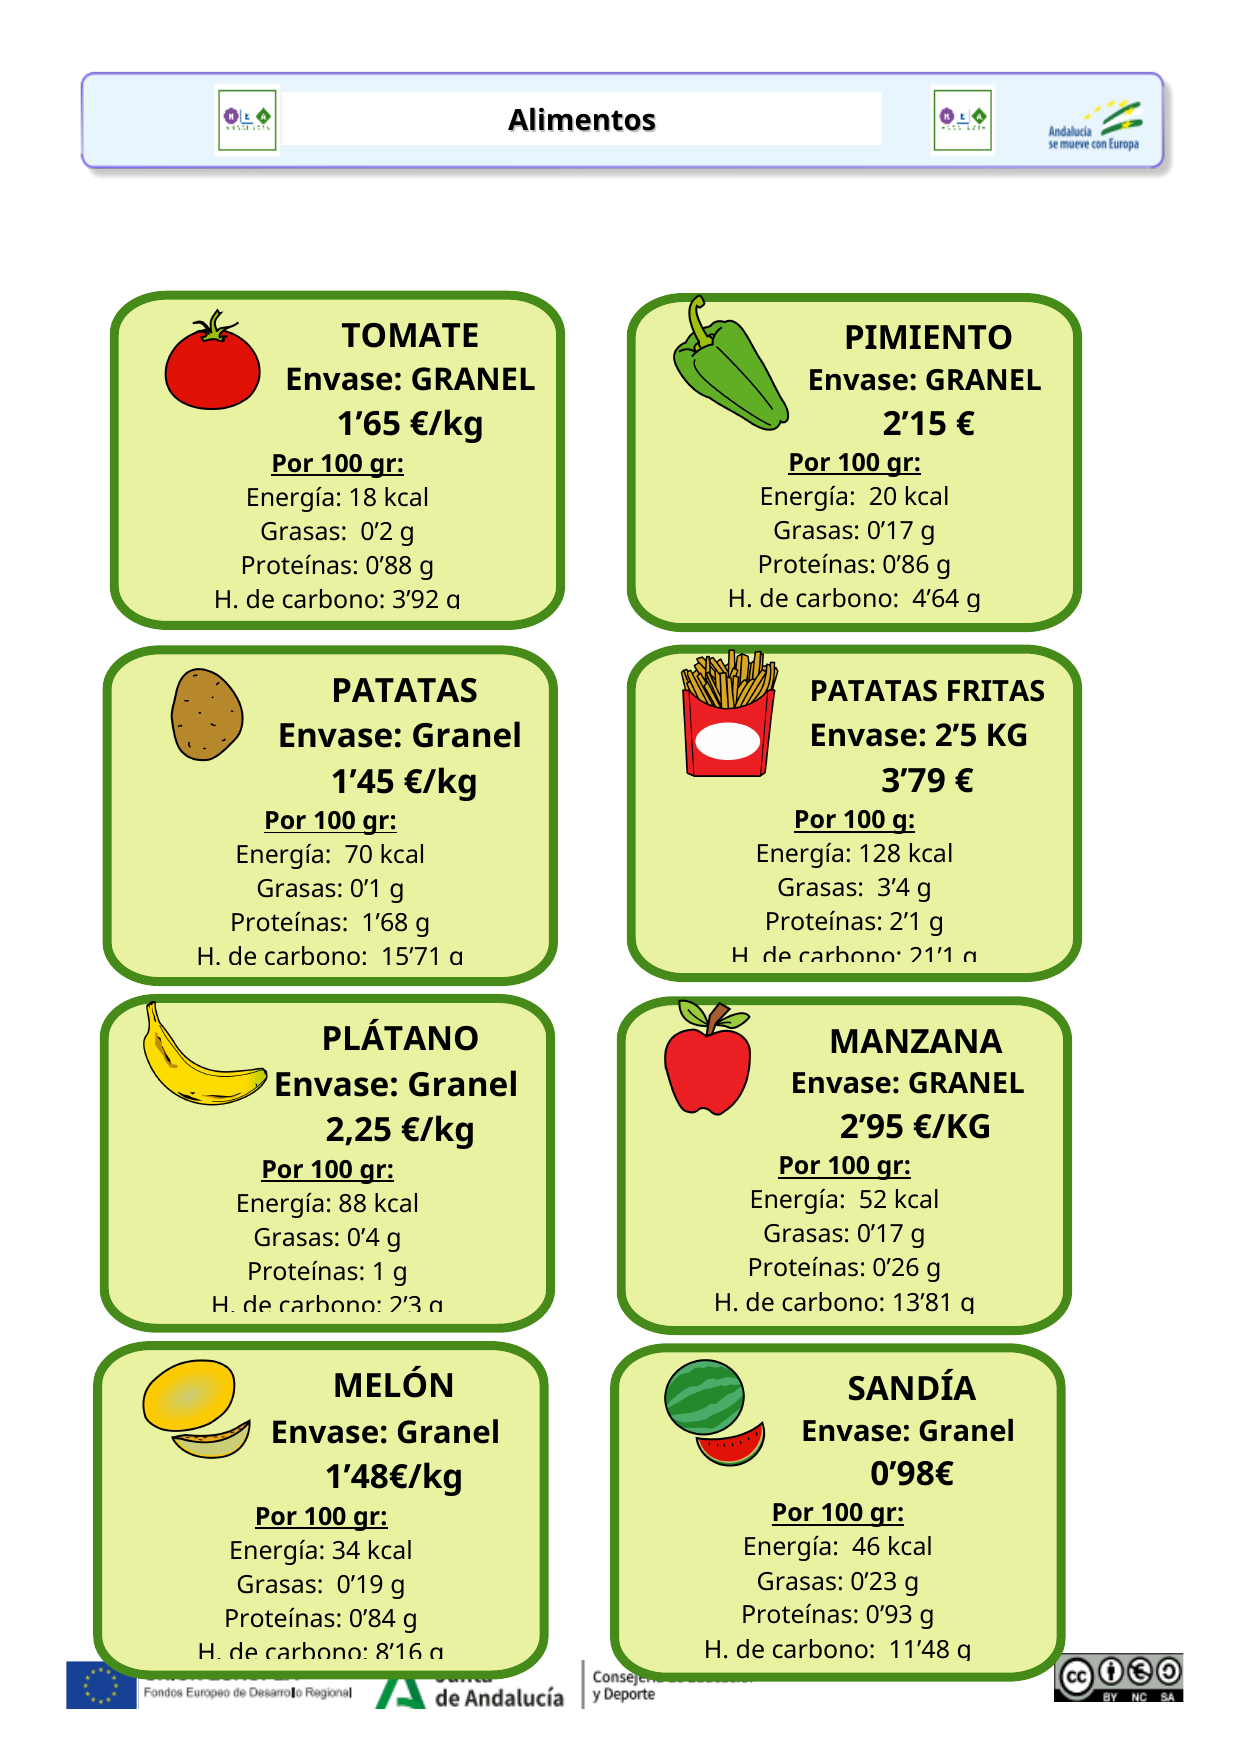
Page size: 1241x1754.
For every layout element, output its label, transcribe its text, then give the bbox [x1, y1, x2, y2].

text [125, 1061, 134, 1106]
text [135, 312, 144, 357]
text 1’48€/kg [118, 1453, 523, 1498]
text Proteínas: 1 g [125, 1253, 530, 1288]
text 0’98€ [636, 1449, 1040, 1495]
text Grasas: 3’4 g [652, 870, 1057, 904]
text [652, 314, 661, 359]
picture [137, 645, 277, 784]
text Proteínas: 0’86 g [652, 547, 1057, 581]
text PIMIENTO [801, 314, 1057, 359]
text Por 100 gr: [118, 1498, 523, 1533]
text Envase: Granel [265, 1408, 523, 1453]
text [128, 667, 137, 712]
text 1’45 €/kg [128, 757, 532, 803]
picture [69, 62, 1190, 185]
text Energía: 46 kcal [636, 1529, 1040, 1563]
picture [128, 1341, 265, 1478]
text H. de carbono: 8’16 g [118, 1635, 523, 1658]
text Grasas: 0’2 g [135, 513, 540, 547]
text Envase: 2’5 KG [798, 711, 1057, 756]
text 2’95 €/KG [642, 1102, 1047, 1148]
text Energía: 34 kcal [118, 1533, 523, 1567]
text [636, 1410, 645, 1449]
text Por 100 gr: [652, 445, 1057, 479]
text H. de carbono: 11’48 g [636, 1631, 1040, 1661]
text H. de carbono: 4’64 g [652, 581, 1057, 611]
text 2,25 €/kg [125, 1106, 530, 1151]
text H. de carbono: 13’81 g [642, 1284, 1047, 1314]
text [118, 1408, 128, 1453]
text H. de carbono: 3’92 g [135, 582, 540, 609]
text 3’79 € [652, 756, 1057, 802]
text Envase: GRANEL [281, 357, 540, 400]
text MELÓN [265, 1362, 523, 1408]
text Grasas: 0’17 g [642, 1216, 1047, 1250]
picture [661, 645, 798, 782]
text Por 100 gr: [642, 1148, 1047, 1182]
text Proteínas: 0’26 g [642, 1250, 1047, 1284]
text Grasas: 0’23 g [636, 1563, 1040, 1597]
picture [134, 994, 271, 1131]
text Grasas: 0’1 g [128, 871, 532, 905]
text Envase: Granel [784, 1410, 1040, 1449]
text Por 100 gr: [135, 445, 540, 479]
text [652, 711, 661, 756]
text Por 100 gr: [636, 1495, 1040, 1529]
text Energía: 20 kcal [652, 479, 1057, 513]
text [118, 1362, 128, 1408]
text 1’65 €/kg [135, 400, 540, 445]
picture [661, 293, 801, 432]
text Grasas: 0’17 g [652, 513, 1057, 547]
text Proteínas: 0’84 g [118, 1601, 523, 1635]
text 2’15 € [652, 399, 1057, 445]
text [128, 712, 137, 757]
text Proteínas: 2’1 g [652, 904, 1057, 938]
text MANZANA [777, 1017, 1047, 1063]
text Grasas: 0’4 g [125, 1219, 530, 1253]
text H. de carbono: 2’3 g [125, 1288, 530, 1312]
text SANDÍA [784, 1364, 1040, 1410]
text Energía: 70 kcal [128, 837, 532, 871]
text PATATAS FRITAS [798, 666, 1057, 711]
text [652, 359, 661, 399]
text Envase: GRANEL [801, 359, 1057, 399]
text [125, 1015, 134, 1061]
text [135, 357, 144, 400]
text Por 100 gr: [125, 1151, 530, 1185]
text H. de carbono: 15’71 g [128, 939, 532, 965]
text [652, 666, 661, 711]
text Energía: 88 kcal [125, 1185, 530, 1219]
text Por 100 g: [652, 802, 1057, 836]
text Energía: 18 kcal [135, 479, 540, 513]
text Envase: Granel [277, 712, 532, 757]
picture [637, 988, 777, 1127]
picture [645, 1343, 784, 1482]
text Grasas: 0’19 g [118, 1567, 523, 1601]
text TOMATE [281, 312, 540, 357]
text Energía: 52 kcal [642, 1182, 1047, 1216]
text Por 100 gr: [128, 803, 532, 837]
text Energía: 128 kcal [652, 836, 1057, 870]
text [636, 1364, 645, 1410]
text Proteínas: 0’88 g [135, 547, 540, 582]
text Proteínas: 1’68 g [128, 905, 532, 939]
text PLÁTANO [271, 1015, 530, 1061]
text Proteínas: 0’93 g [636, 1597, 1040, 1631]
text PATATAS [277, 667, 532, 712]
picture [144, 291, 281, 428]
text Envase: GRANEL [777, 1063, 1047, 1102]
text H. de carbono: 21’1 g [652, 938, 1057, 961]
text Envase: Granel [271, 1061, 530, 1106]
